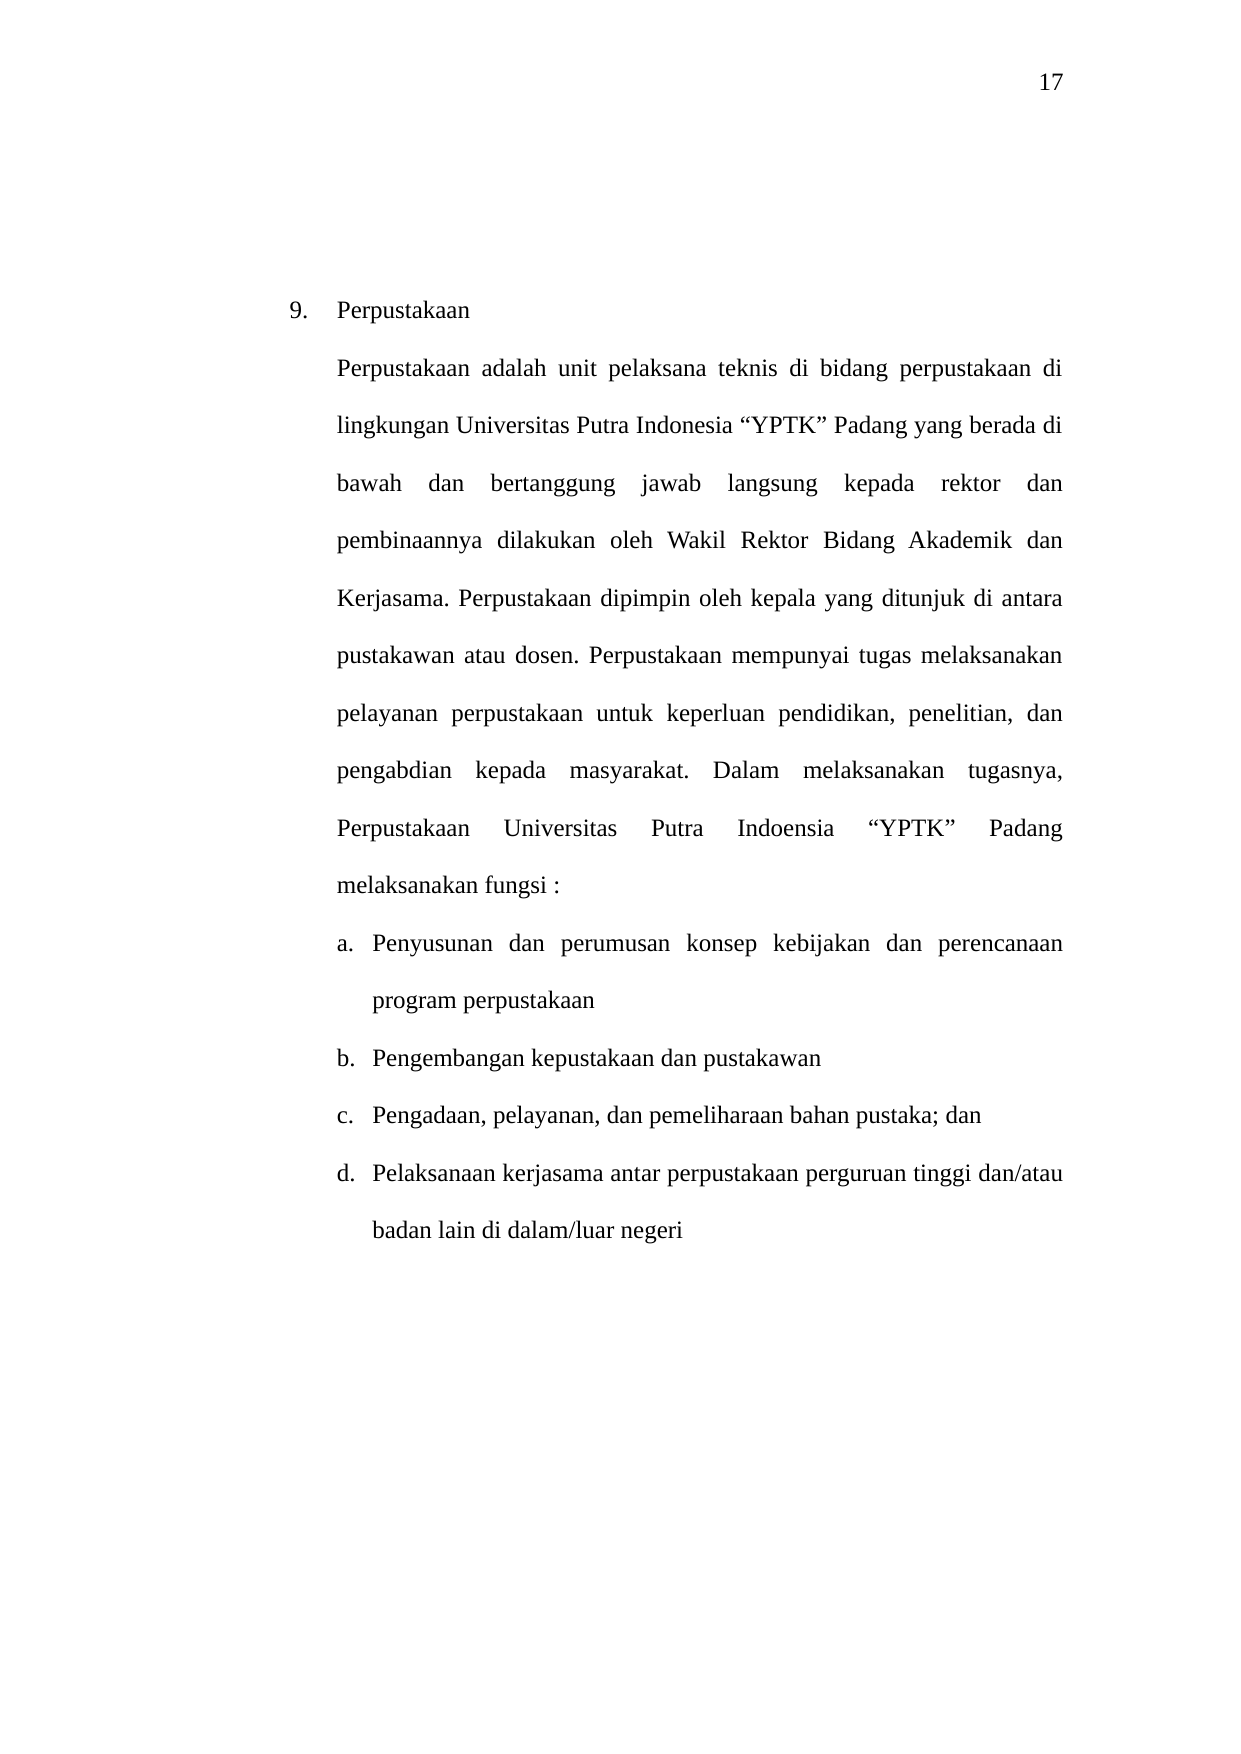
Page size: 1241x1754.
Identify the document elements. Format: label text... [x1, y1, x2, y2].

list Pengembangan kepustakaan dan pustakawan [337, 1043, 1063, 1072]
list Perpustakaan adalah unit pelaksana teknis di bidang perpustakaan di lingkungan Universitas Putra Indonesia “YPTK” Padang yang berada di bawah dan bertanggung jawab langsung kepada rektor dan pembinaannya dilakukan oleh Wakil Rektor Bidang Akademik dan Kerjasama. Perpustakaan dipimpin oleh kepala yang ditunjuk di antara pustakawan atau dosen. Perpustakaan mempunyai tugas melaksanakan pelayanan perpustakaan untuk keperluan pendidikan, penelitian, dan pengabdian kepada masyarakat. Dalam melaksanakan tugasnya, Perpustakaan Universitas Putra Indoensia “YPTK” Padang melaksanakan fungsi : [289, 353, 1063, 899]
list Pelaksanaan kerjasama antar perpustakaan perguruan tinggi dan/atau badan lain di dalam/luar negeri [337, 1158, 1063, 1244]
list Pengadaan, pelayanan, dan pemeliharaan bahan pustaka; dan [337, 1100, 1063, 1129]
list Perpustakaan [289, 295, 1063, 324]
list Penyusunan dan perumusan konsep kebijakan dan perencanaan program perpustakaan [337, 928, 1063, 1014]
